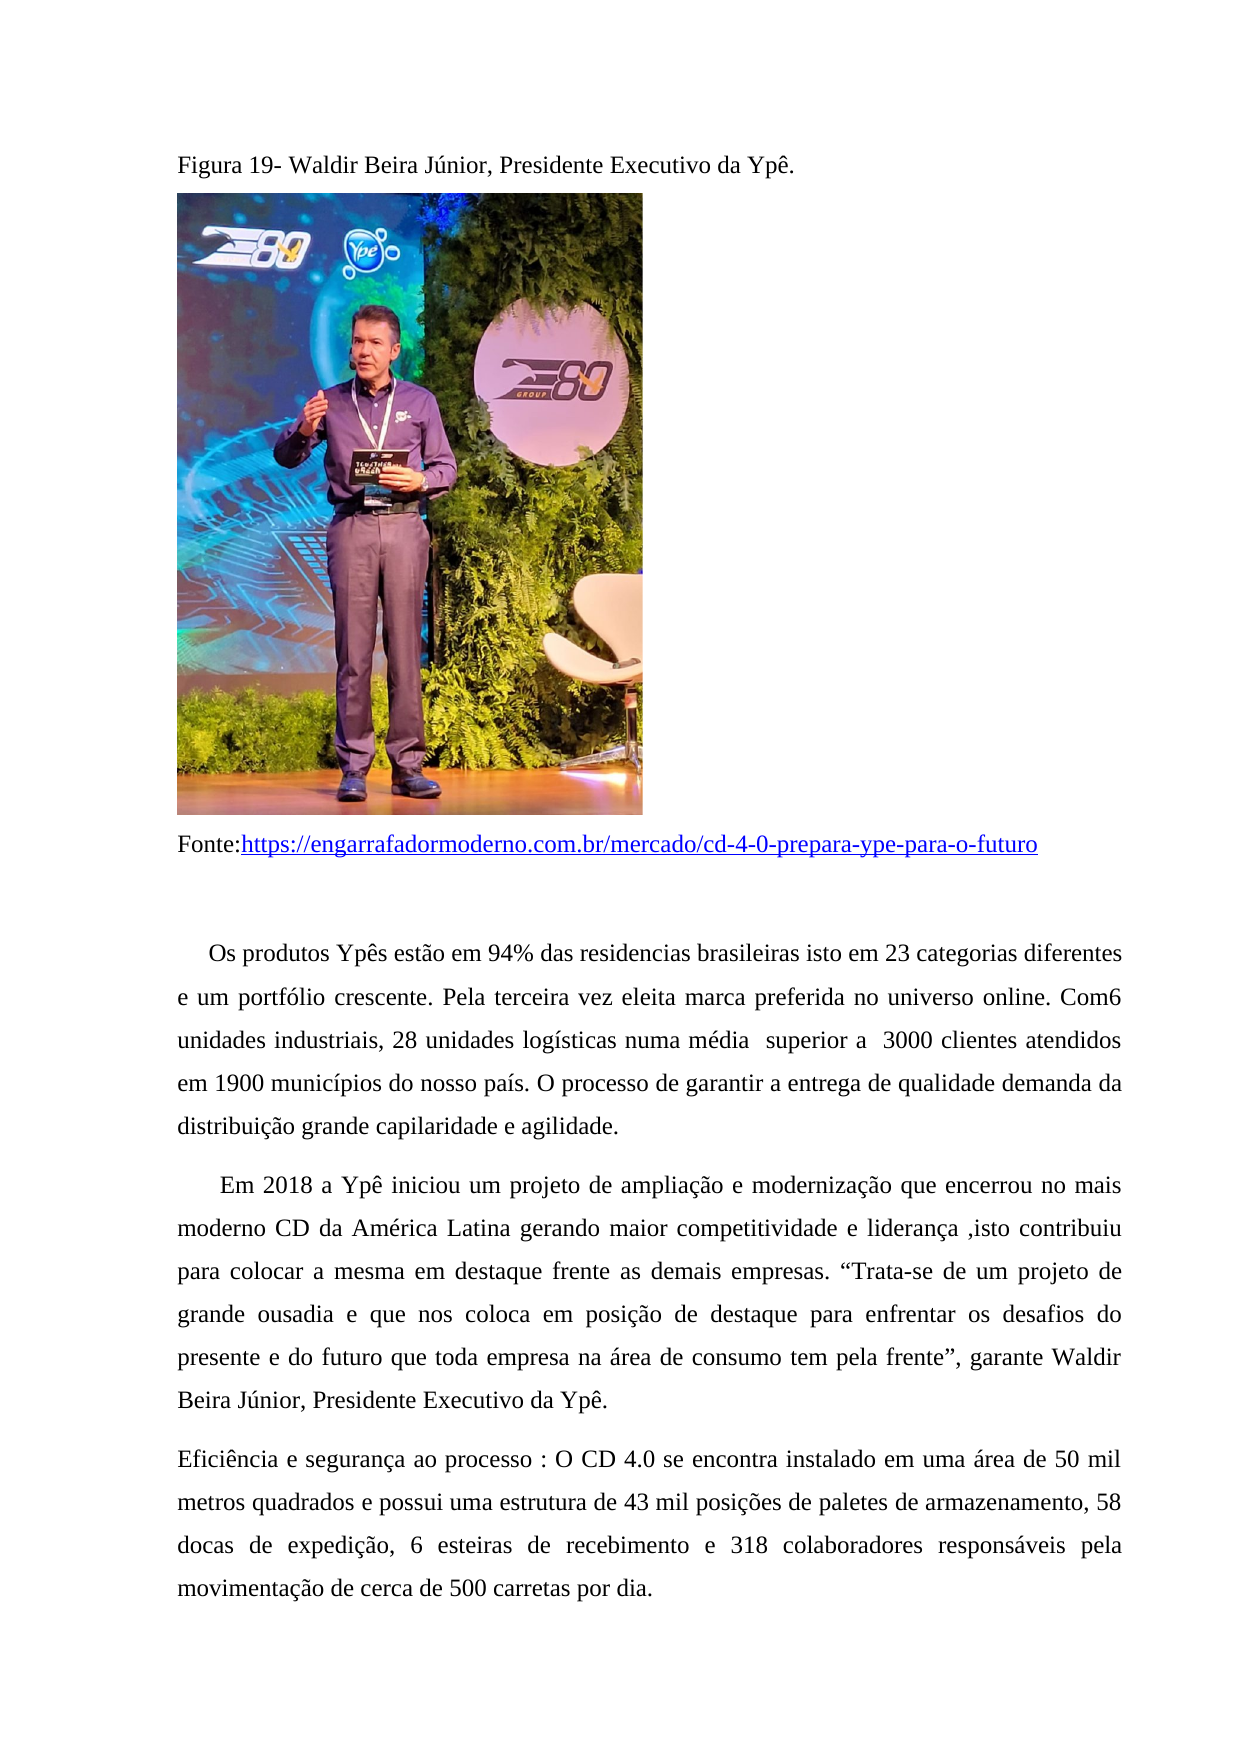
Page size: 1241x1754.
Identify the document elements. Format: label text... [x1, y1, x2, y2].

picture [177, 193, 643, 815]
text Em 2018 a Ypê iniciou um projeto de ampliação e modernização que encerrou no mais moderno CD da América Latina gerando maior competitividade e liderança ,isto contribuiu para colocar a mesma em destaque frente as demais empresas. “Trata-se de um projeto de grande ousadia e que nos coloca em posição de destaque para enfrentar os desafios do presente e do futuro que toda empresa na área de consumo tem pela frente”, garante Waldir Beira Júnior, Presidente Executivo da Ypê. [177, 1170, 1123, 1414]
text Eficiência e segurança ao processo : O CD 4.0 se encontra instalado em uma área de 50 mil metros quadrados e possui uma estrutura de 43 mil posições de paletes de armazenamento, 58 docas de expedição, 6 esteiras de recebimento e 318 colaboradores responsáveis pela movimentação de cerca de 500 carretas por dia. [177, 1444, 1123, 1602]
text Figura 19- Waldir Beira Júnior, Presidente Executivo da Ypê. [177, 150, 1123, 179]
text Os produtos Ypês estão em 94% das residencias brasileiras isto em 23 categorias diferentes e um portfólio crescente. Pela terceira vez eleita marca preferida no universo online. Com6 unidades industriais, 28 unidades logísticas numa média superior a 3000 clientes atendidos em 1900 municípios do nosso país. O processo de garantir a entrega de qualidade demanda da distribuição grande capilaridade e agilidade. [177, 938, 1123, 1140]
text Fonte:https://engarrafadormoderno.com.br/mercado/cd-4-0-prepara-ype-para-o-futuro [177, 829, 1123, 857]
